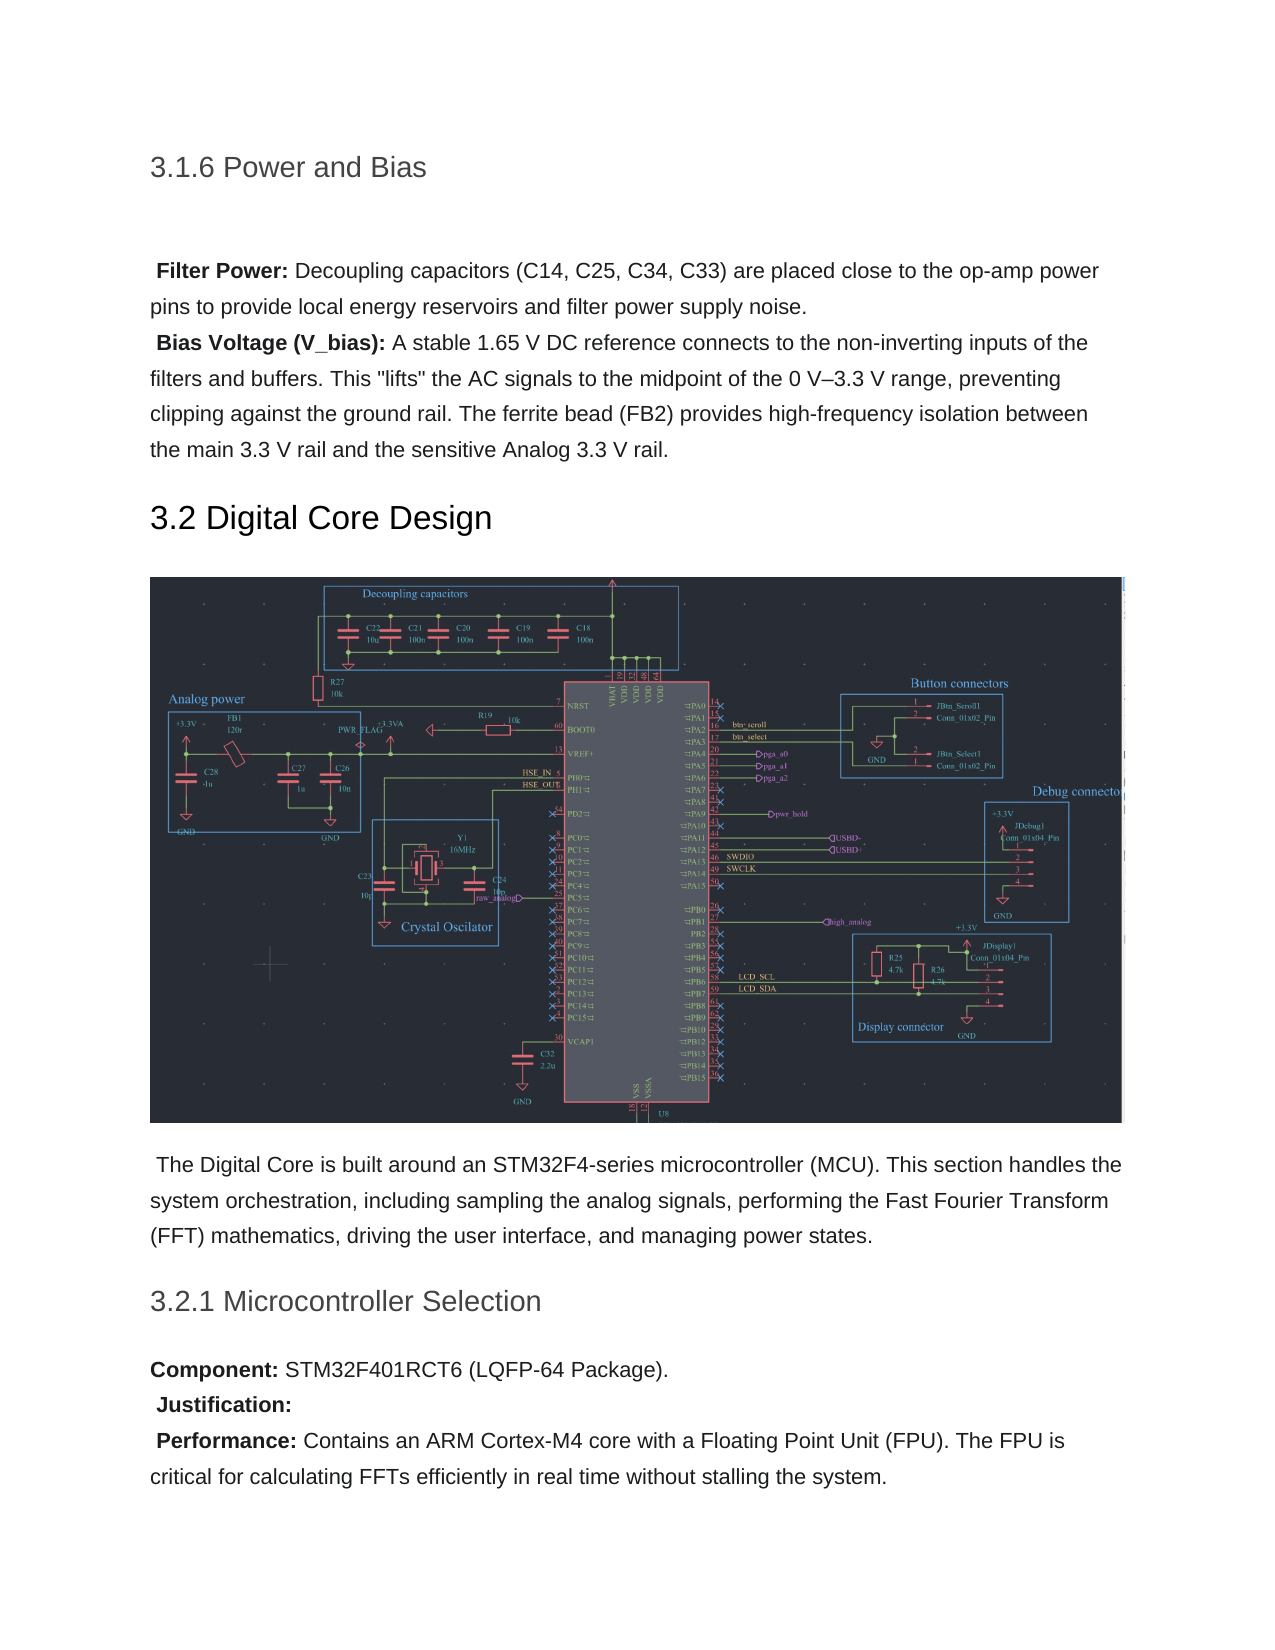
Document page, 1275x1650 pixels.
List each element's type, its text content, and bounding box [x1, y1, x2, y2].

subtitle 3.1.6 Power and Bias [150, 150, 1125, 183]
text The Digital Core is built around an STM32F4-series microcontroller (MCU). This section handles the system orchestration, including sampling the analog signals, performing the Fast Fourier Transform (FFT) mathematics, driving the user interface, and managing power states. [150, 1152, 1125, 1248]
text Filter Power: Decoupling capacitors (C14, C25, C34, C33) are placed close to the op-amp power pins to provide local energy reservoirs and filter power supply noise. Bias Voltage (V_bias): A stable 1.65 V DC reference connects to the non-inverting inputs of the filters and buffers. This "lifts" the AC signals to the midpoint of the 0 V–3.3 V range, preventing clipping against the ground rail. The ferrite bead (FB2) provides high-frequency isolation between the main 3.3 V rail and the sensitive Analog 3.3 V rail. [150, 223, 1125, 462]
picture [150, 577, 1125, 1123]
subtitle 3.2 Digital Core Design [150, 498, 1125, 536]
text Component: STM32F401RCT6 (LQFP-64 Package). Justification: Performance: Contains an ARM Cortex-M4 core with a Floating Point Unit (FPU). The FPU is critical for calculating FFTs efficiently in real time without stalling the system. [150, 1357, 1125, 1489]
subtitle 3.2.1 Microcontroller Selection [150, 1284, 1125, 1318]
